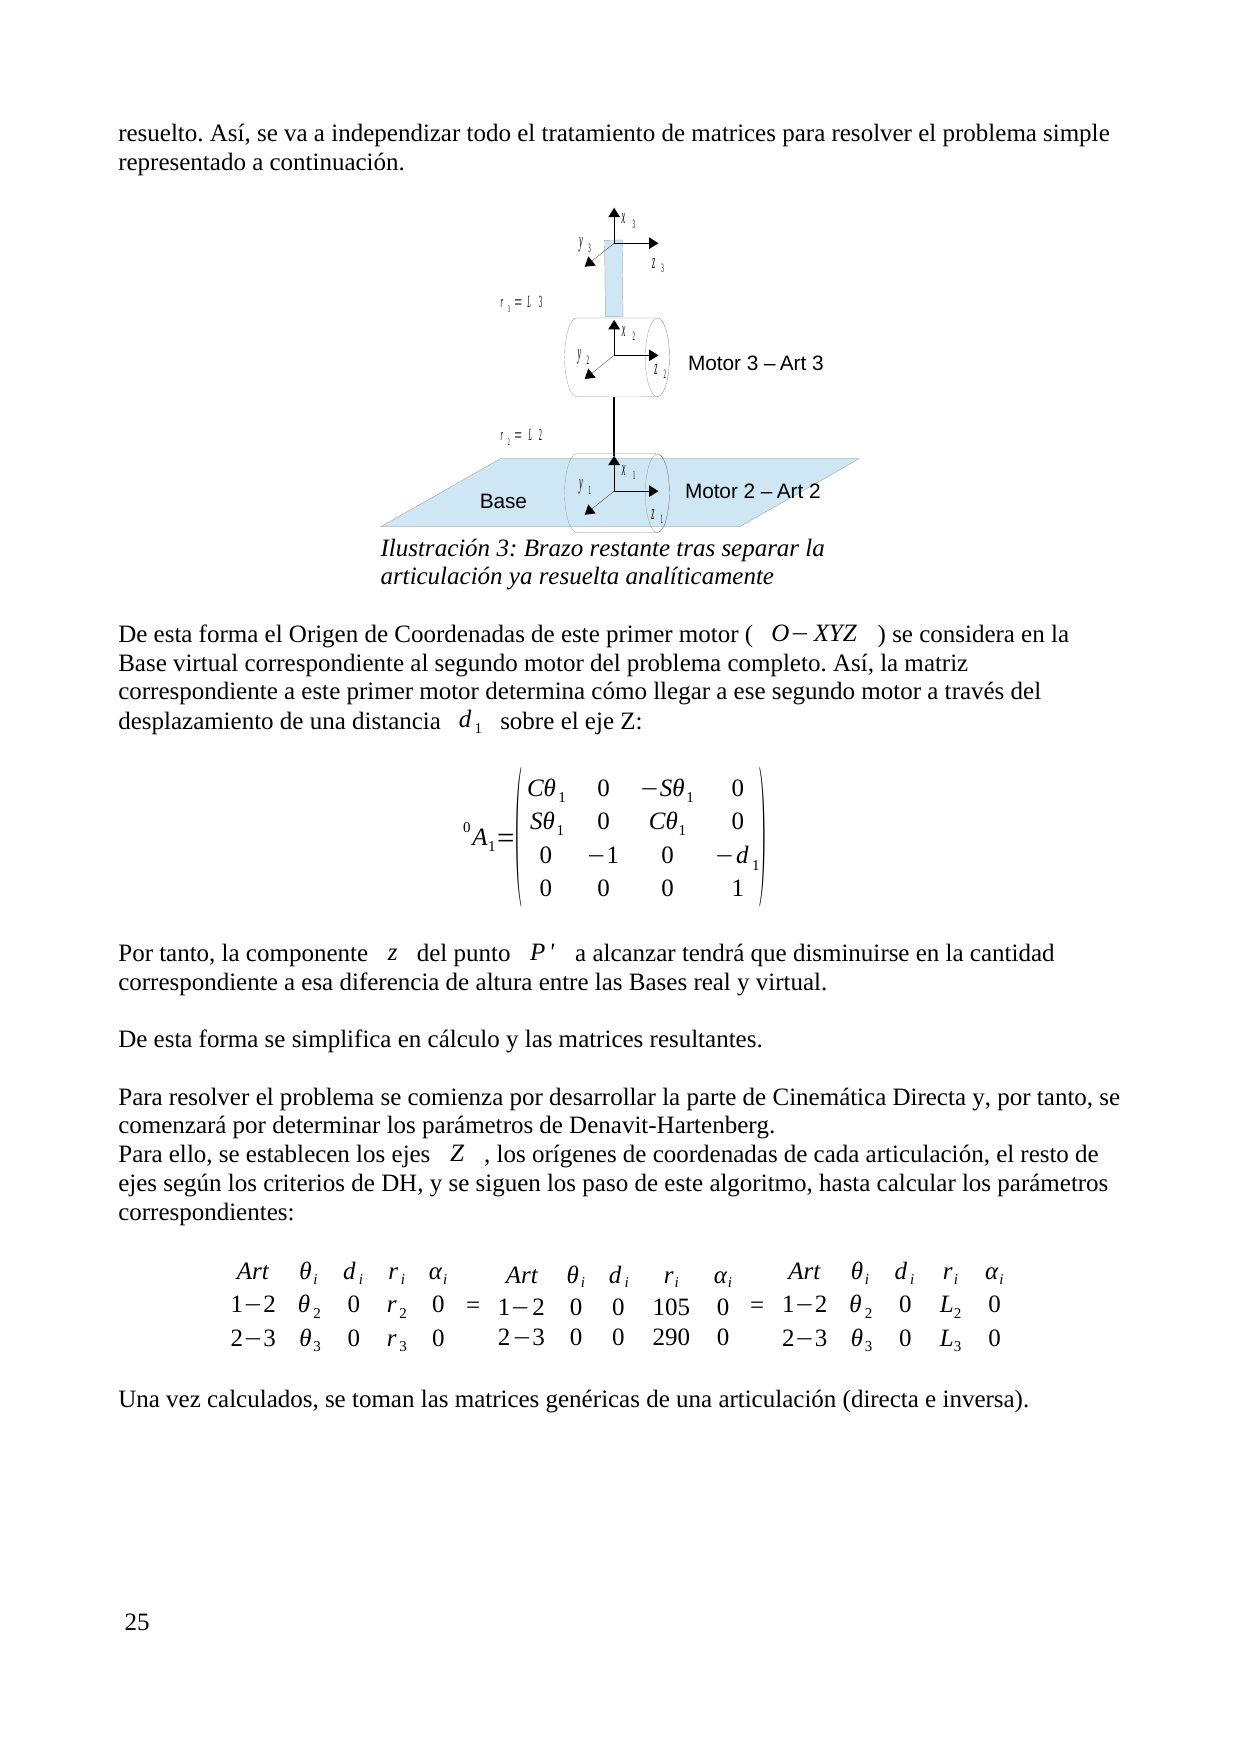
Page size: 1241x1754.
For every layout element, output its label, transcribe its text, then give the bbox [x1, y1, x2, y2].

text == [118, 1254, 1122, 1355]
text Ilustración 3: Brazo restante tras separar la articulación ya resuelta analíticamente [615, 217, 860, 458]
text Ilustración 3: Brazo restante tras separar la articulación ya resuelta analíticamente [380, 459, 860, 590]
text Para resolver el problema se comienza por desarrollar la parte de Cinemática Directa y, por tanto, se comenzará por determinar los parámetros de Denavit-Hartenberg. [118, 1082, 1122, 1139]
text De esta forma se simplifica en cálculo y las matrices resultantes. [118, 1024, 1122, 1053]
text resuelto. Así, se va a independizar todo el tratamiento de matrices para resolver el problema simple representado a continuación. [118, 118, 1122, 176]
text Por tanto, la componentedel puntoa alcanzar tendrá que disminuirse en la cantidad correspondiente a esa diferencia de altura entre las Bases real y virtual. [118, 938, 1122, 996]
text Para ello, se establecen los ejes, los orígenes de coordenadas de cada articulación, el resto de ejes según los criterios de DH, y se siguen los paso de este algoritmo, hasta calcular los parámetros correspondientes: [118, 1139, 1122, 1226]
text Ilustración 3: Brazo restante tras separar la articulación ya resuelta analíticamente [380, 217, 614, 526]
text De esta forma el Origen de Coordenadas de este primer motor () se considera en la Base virtual correspondiente al segundo motor del problema completo. Así, la matriz correspondiente a este primer motor determina cómo llegar a ese segundo motor a través del desplazamiento de una distanciasobre el eje Z: [118, 619, 1122, 737]
text Una vez calculados, se toman las matrices genéricas de una articulación (directa e inversa). [118, 1384, 1122, 1413]
